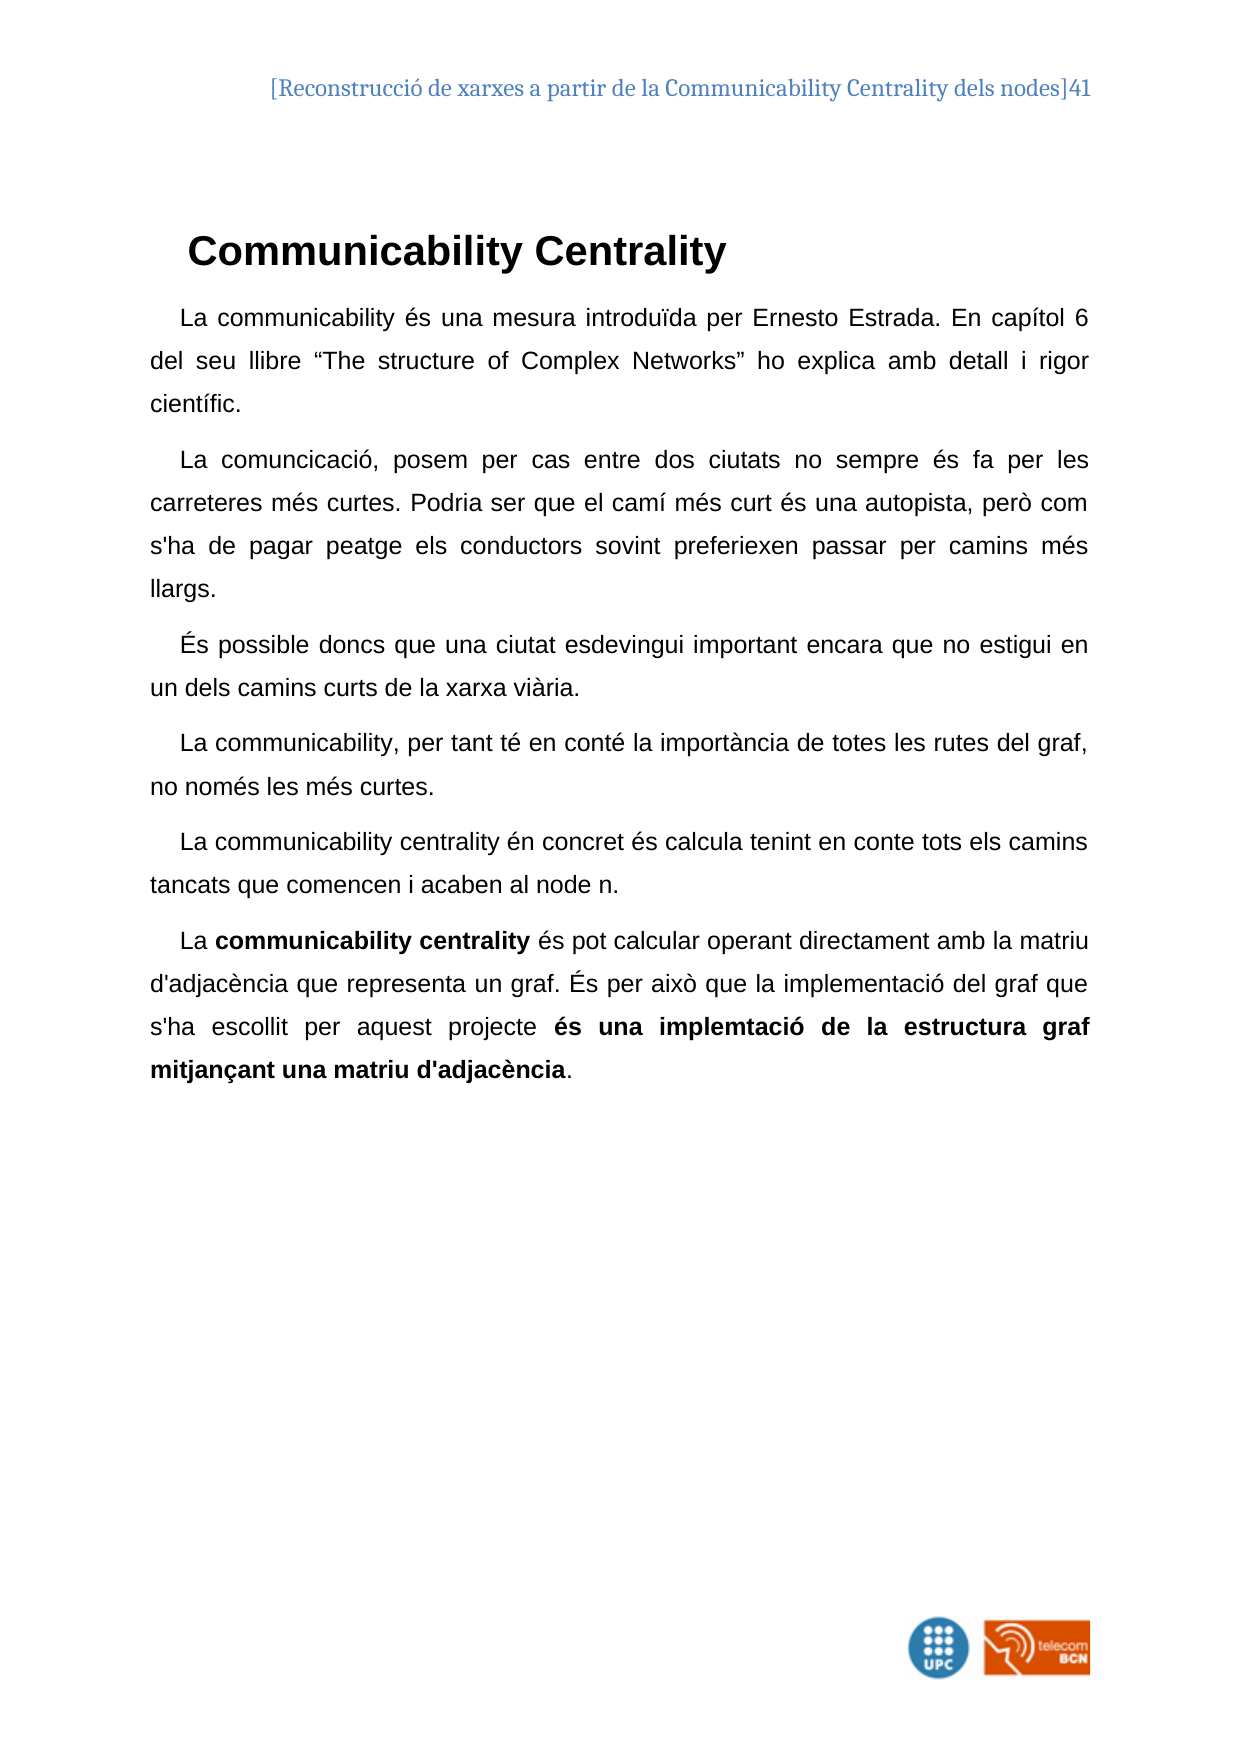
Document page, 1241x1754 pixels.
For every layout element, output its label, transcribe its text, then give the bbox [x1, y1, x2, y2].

text La comuncicació, posem per cas entre dos ciutats no sempre és fa per les carreteres més curtes. Podria ser que el camí més curt és una autopista, però com s'ha de pagar peatge els conductors sovint preferiexen passar per camins més llargs. [150, 444, 1090, 603]
text És possible doncs que una ciutat esdevingui important encara que no estigui en un dels camins curts de la xarxa viària. [150, 629, 1090, 701]
text La communicability centrality és pot calcular operant directament amb la matriu d'adjacència que representa un graf. És per això que la implementació del graf que s'ha escollit per aquest projecte és una implemtació de la estructura graf mitjançant una matriu d'adjacència. [150, 926, 1090, 1084]
subtitle Communicability Centrality [187, 227, 1090, 275]
text La communicability centrality én concret és calcula tenint en conte tots els camins tancats que comencen i acaben al node n. [150, 827, 1090, 899]
text La communicability és una mesura introduïda per Ernesto Estrada. En capítol 6 del seu llibre “The structure of Complex Networks” ho explica amb detall i rigor científic. [150, 303, 1090, 418]
text La communicability, per tant té en conté la importància de totes les rutes del graf, no només les més curtes. [150, 728, 1090, 800]
picture [904, 1614, 1091, 1681]
